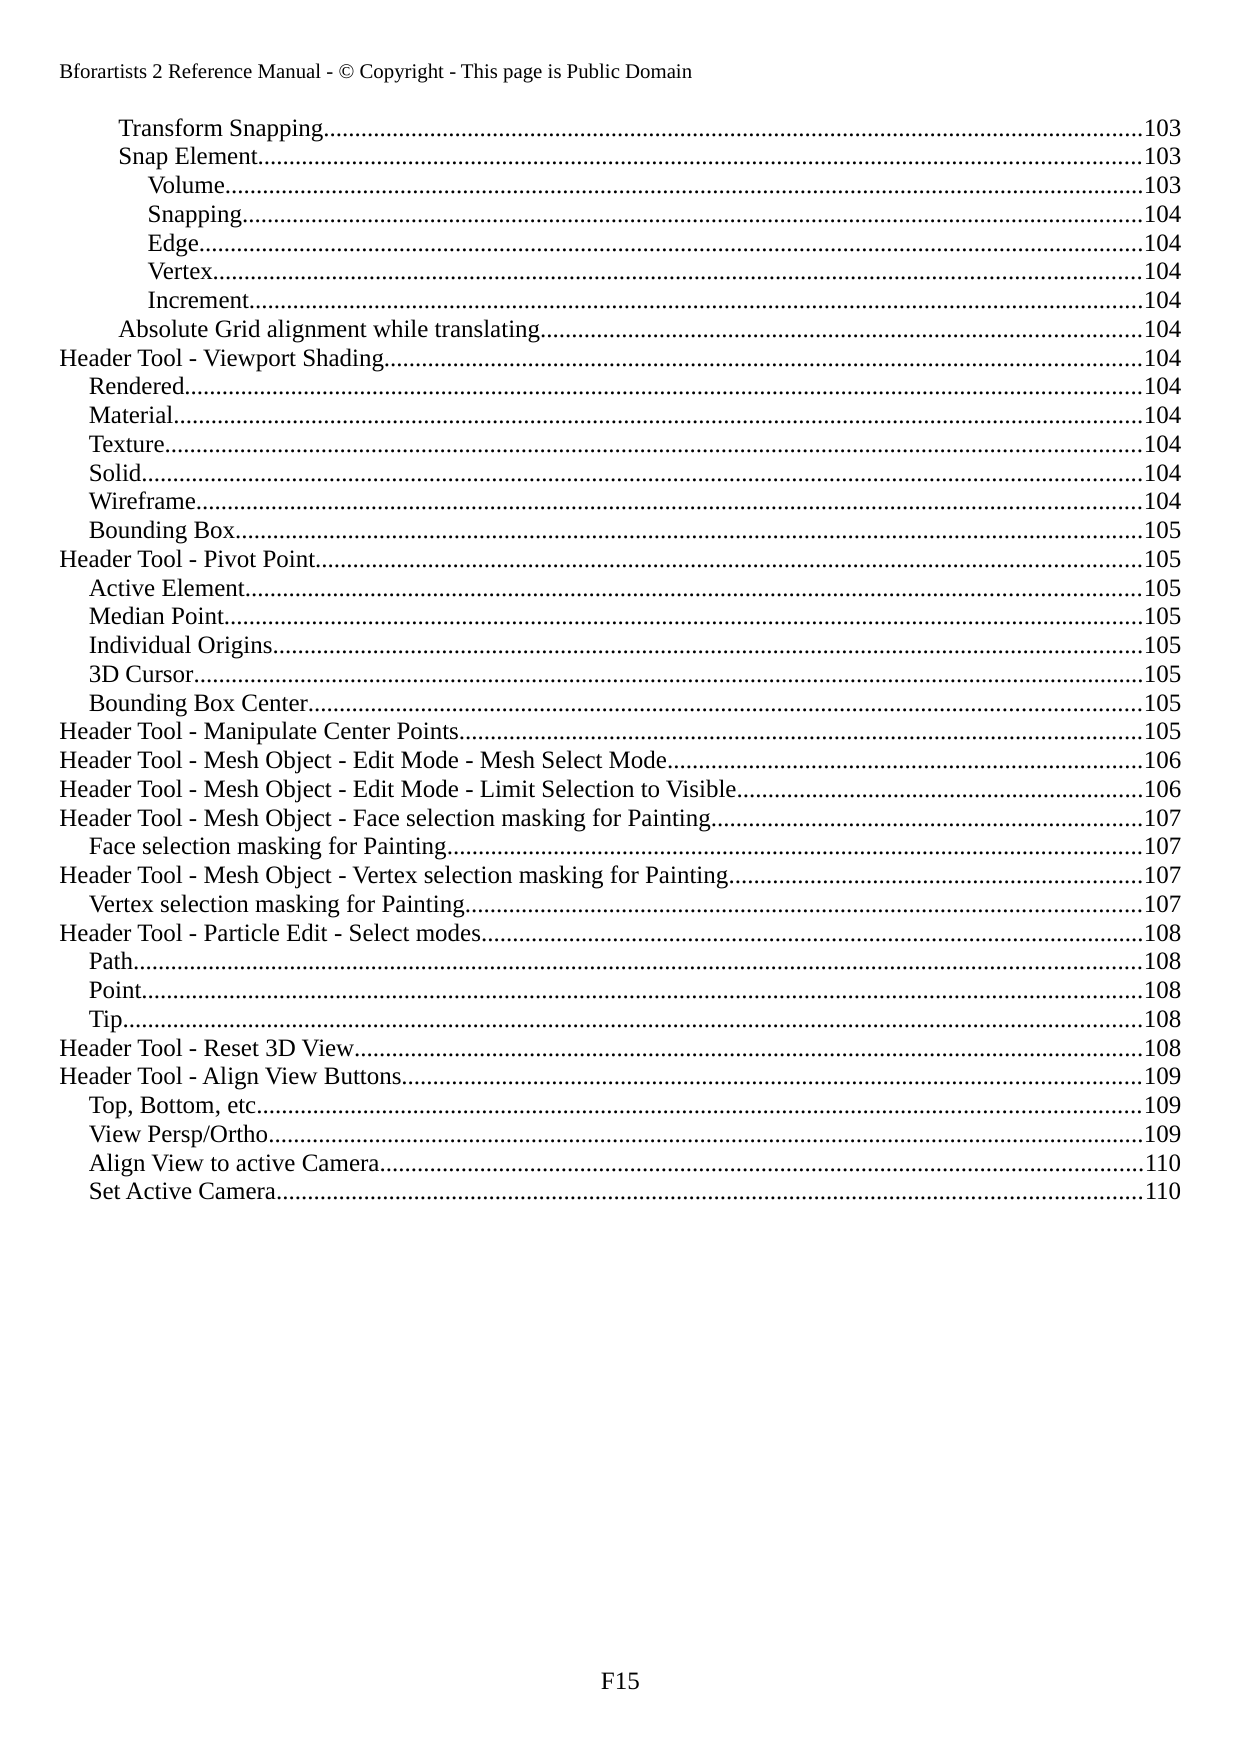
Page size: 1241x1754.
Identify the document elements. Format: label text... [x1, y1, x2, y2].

text Volume 103 [147, 170, 1181, 199]
text Header Tool - Mesh Object - Edit Mode - Limit Selection to Visible 106 [59, 774, 1181, 803]
text 3D Cursor 105 [88, 659, 1181, 688]
text Increment 104 [147, 285, 1181, 314]
text Header Tool - Mesh Object - Vertex selection masking for Painting 107 [59, 860, 1181, 889]
text Edge 104 [147, 228, 1181, 256]
text Align View to active Camera 110 [88, 1148, 1181, 1176]
text Header Tool - Viewport Shading 104 [59, 343, 1181, 371]
text Material 104 [88, 400, 1181, 429]
text Bounding Box 105 [88, 515, 1181, 544]
text Face selection masking for Painting 107 [88, 831, 1181, 860]
text Rendered 104 [88, 371, 1181, 400]
text Header Tool - Mesh Object - Edit Mode - Mesh Select Mode 106 [59, 745, 1181, 774]
text Header Tool - Reset 3D View 108 [59, 1033, 1181, 1061]
text Set Active Camera 110 [88, 1176, 1181, 1205]
text Individual Origins 105 [88, 630, 1181, 659]
text Median Point 105 [88, 601, 1181, 630]
text Solid 104 [88, 458, 1181, 486]
text Header Tool - Mesh Object - Face selection masking for Painting 107 [59, 803, 1181, 831]
text Active Element 105 [88, 573, 1181, 601]
text Header Tool - Manipulate Center Points 105 [59, 716, 1181, 745]
text Point 108 [88, 975, 1181, 1004]
text Header Tool - Pivot Point 105 [59, 544, 1181, 573]
text Wireframe 104 [88, 486, 1181, 515]
text Texture 104 [88, 429, 1181, 458]
text Path 108 [88, 946, 1181, 975]
text Snap Element 103 [118, 141, 1181, 170]
text Transform Snapping 103 [118, 113, 1181, 141]
text Vertex 104 [147, 256, 1181, 285]
text Snapping 104 [147, 199, 1181, 228]
text Header Tool - Particle Edit - Select modes 108 [59, 918, 1181, 946]
text View Persp/Ortho 109 [88, 1119, 1181, 1148]
text Vertex selection masking for Painting 107 [88, 889, 1181, 918]
text Header Tool - Align View Buttons 109 [59, 1061, 1181, 1090]
text Top, Bottom, etc. 109 [88, 1090, 1181, 1119]
text Absolute Grid alignment while translating 104 [118, 314, 1181, 343]
text Bounding Box Center 105 [88, 688, 1181, 716]
text Tip 108 [88, 1004, 1181, 1033]
